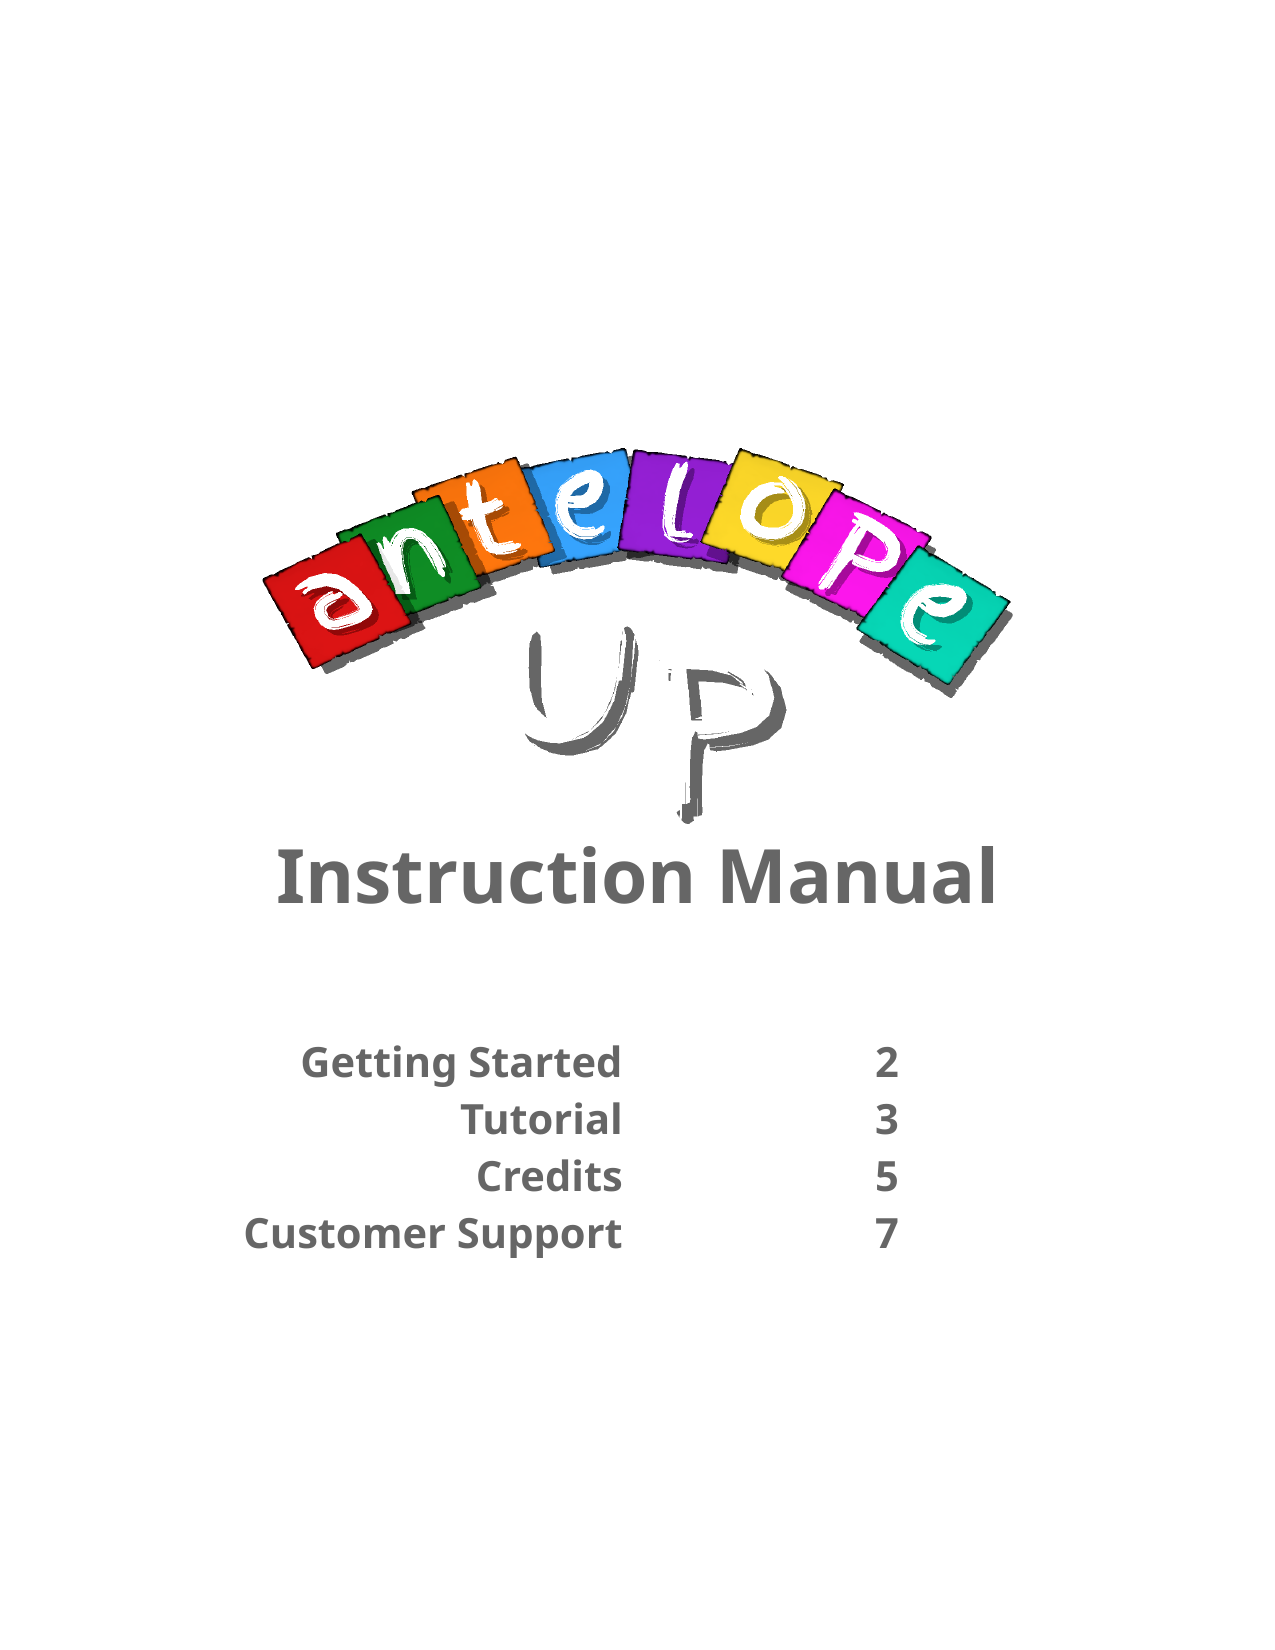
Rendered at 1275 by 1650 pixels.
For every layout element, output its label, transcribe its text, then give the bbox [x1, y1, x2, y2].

table_header Getting Started Tutorial Credits Customer Support [124, 1033, 623, 1384]
table_header [118, 1028, 1157, 1446]
table_header 2 3 5 7 [623, 1033, 1151, 1384]
text Instruction Manual [118, 351, 1157, 925]
